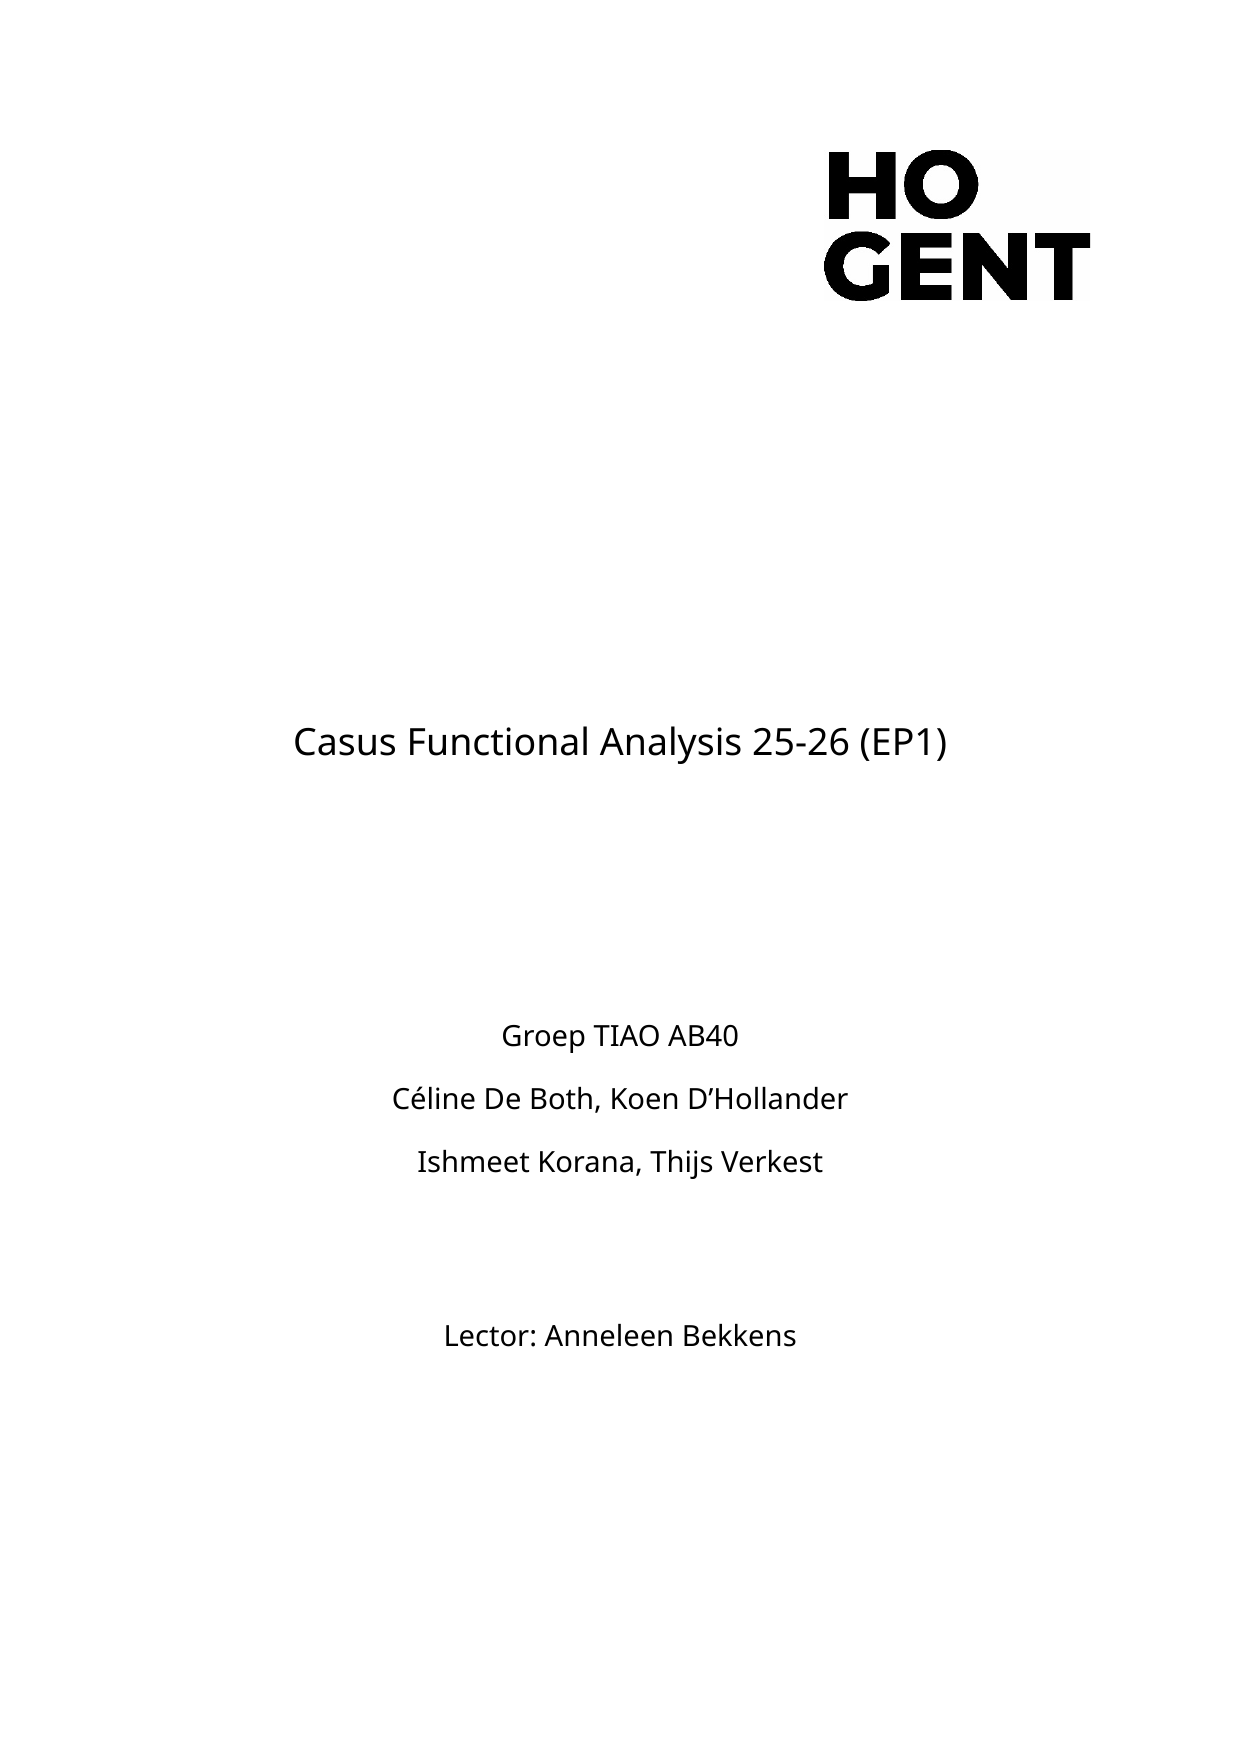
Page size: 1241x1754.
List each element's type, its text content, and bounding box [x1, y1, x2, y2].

text Ishmeet Korana, Thijs Verkest [150, 1141, 1090, 1181]
text Céline De Both, Koen D’Hollander [150, 1078, 1090, 1118]
text Lector: Anneleen Bekkens [150, 1316, 1090, 1355]
text Groep TIAO AB40 [150, 1016, 1090, 1055]
text Casus Functional Analysis 25-26 (EP1) [150, 715, 1090, 766]
picture [824, 150, 1091, 301]
